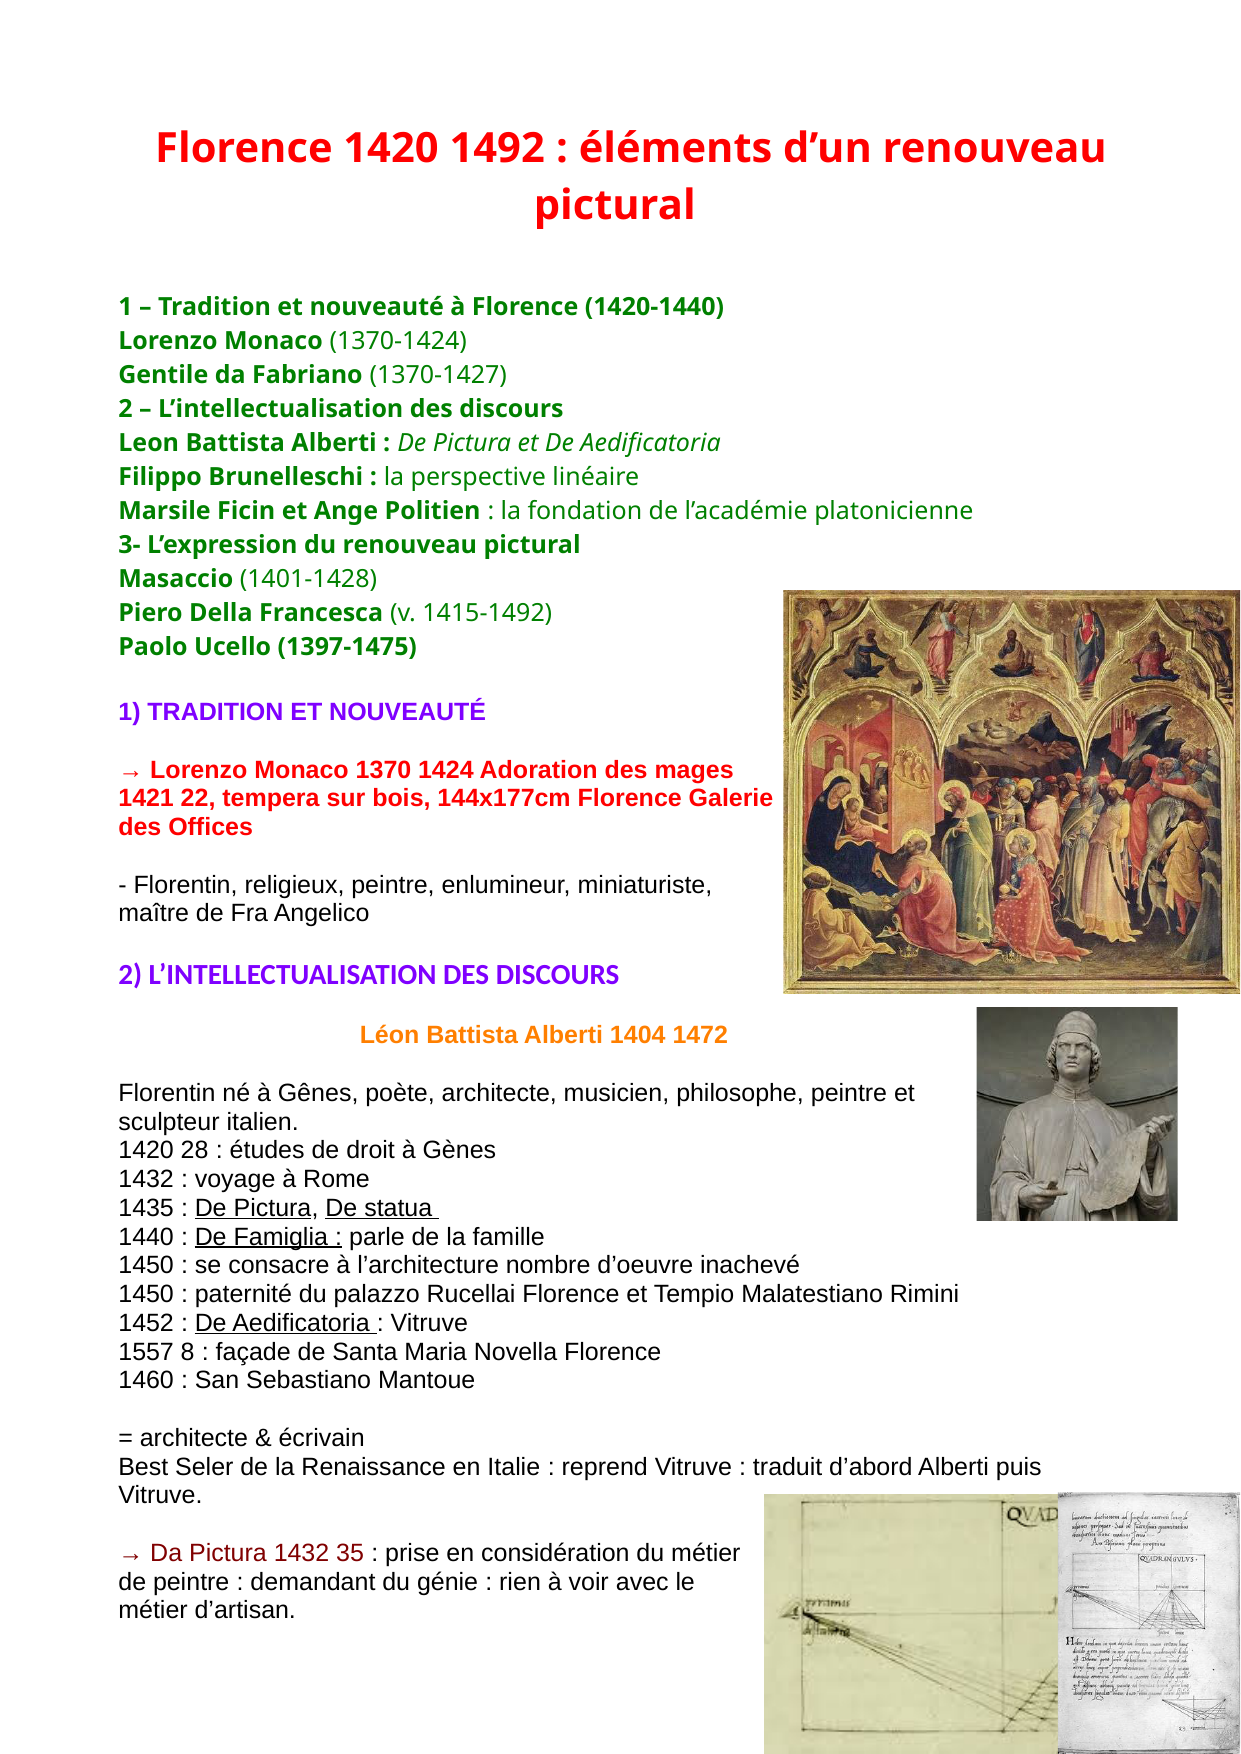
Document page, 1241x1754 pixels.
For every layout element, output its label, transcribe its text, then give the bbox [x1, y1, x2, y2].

text 1450 : paternité du palazzo Rucellai Florence et Tempio Malatestiano Rimini [118, 1279, 1122, 1308]
text 1) TRADITION ET NOUVEAUTÉ [118, 697, 783, 726]
text Filippo Brunelleschi : la perspective linéaire [118, 459, 1122, 493]
text Leon Battista Alberti : De Pictura et De Aedificatoria [118, 425, 1122, 459]
text - Florentin, religieux, peintre, enlumineur, miniaturiste, maître de Fra Angelico [118, 870, 783, 927]
text Masaccio (1401-1428) [118, 561, 1122, 595]
text Lorenzo Monaco (1370-1424) [118, 322, 1122, 357]
text Gentile da Fabriano (1370-1427) [118, 357, 1122, 391]
picture [976, 1007, 1178, 1221]
text = architecte & écrivain [118, 1423, 1122, 1452]
text 1452 : De Aedificatoria : Vitruve [118, 1308, 1122, 1337]
text 1557 8 : façade de Santa Maria Novella Florence [118, 1337, 1122, 1365]
text 1435 : De Pictura, De statua [118, 1193, 1122, 1222]
picture [783, 590, 1241, 994]
text 3- L’expression du renouveau pictural [118, 527, 1122, 561]
text 1 – Tradition et nouveauté à Florence (1420-1440) [118, 288, 1122, 322]
text → Da Pictura 1432 35 : prise en considération du métier de peintre : demandant du génie : rien à voir avec le métier d’artisan. [118, 1538, 764, 1624]
picture [764, 1492, 1241, 1754]
text Florence 1420 1492 : éléments d’un renouveau pictural [118, 118, 1122, 232]
text Léon Battista Alberti 1404 1472 [118, 1020, 976, 1049]
text 1460 : San Sebastiano Mantoue [118, 1365, 1122, 1394]
text 2) L’INTELLECTUALISATION DES DISCOURS [118, 956, 783, 992]
text 1420 28 : études de droit à Gènes [118, 1135, 976, 1164]
text 2 – L’intellectualisation des discours [118, 391, 1122, 425]
text Marsile Ficin et Ange Politien : la fondation de l’académie platonicienne [118, 493, 1122, 527]
text Piero Della Francesca (v. 1415-1492) [118, 595, 783, 629]
text 1440 : De Famiglia : parle de la famille [118, 1222, 1122, 1250]
text 1432 : voyage à Rome [118, 1164, 976, 1193]
text Best Seler de la Renaissance en Italie : reprend Vitruve : traduit d’abord Alberti puis Vitruve. [118, 1452, 1122, 1509]
text Paolo Ucello (1397-1475) [118, 629, 783, 663]
text Florentin né à Gênes, poète, architecte, musicien, philosophe, peintre et sculpteur italien. [118, 1078, 976, 1135]
text → Lorenzo Monaco 1370 1424 Adoration des mages 1421 22, tempera sur bois, 144x177cm Florence Galerie des Offices [118, 755, 783, 841]
text 1450 : se consacre à l’architecture nombre d’oeuvre inachevé [118, 1250, 1122, 1279]
